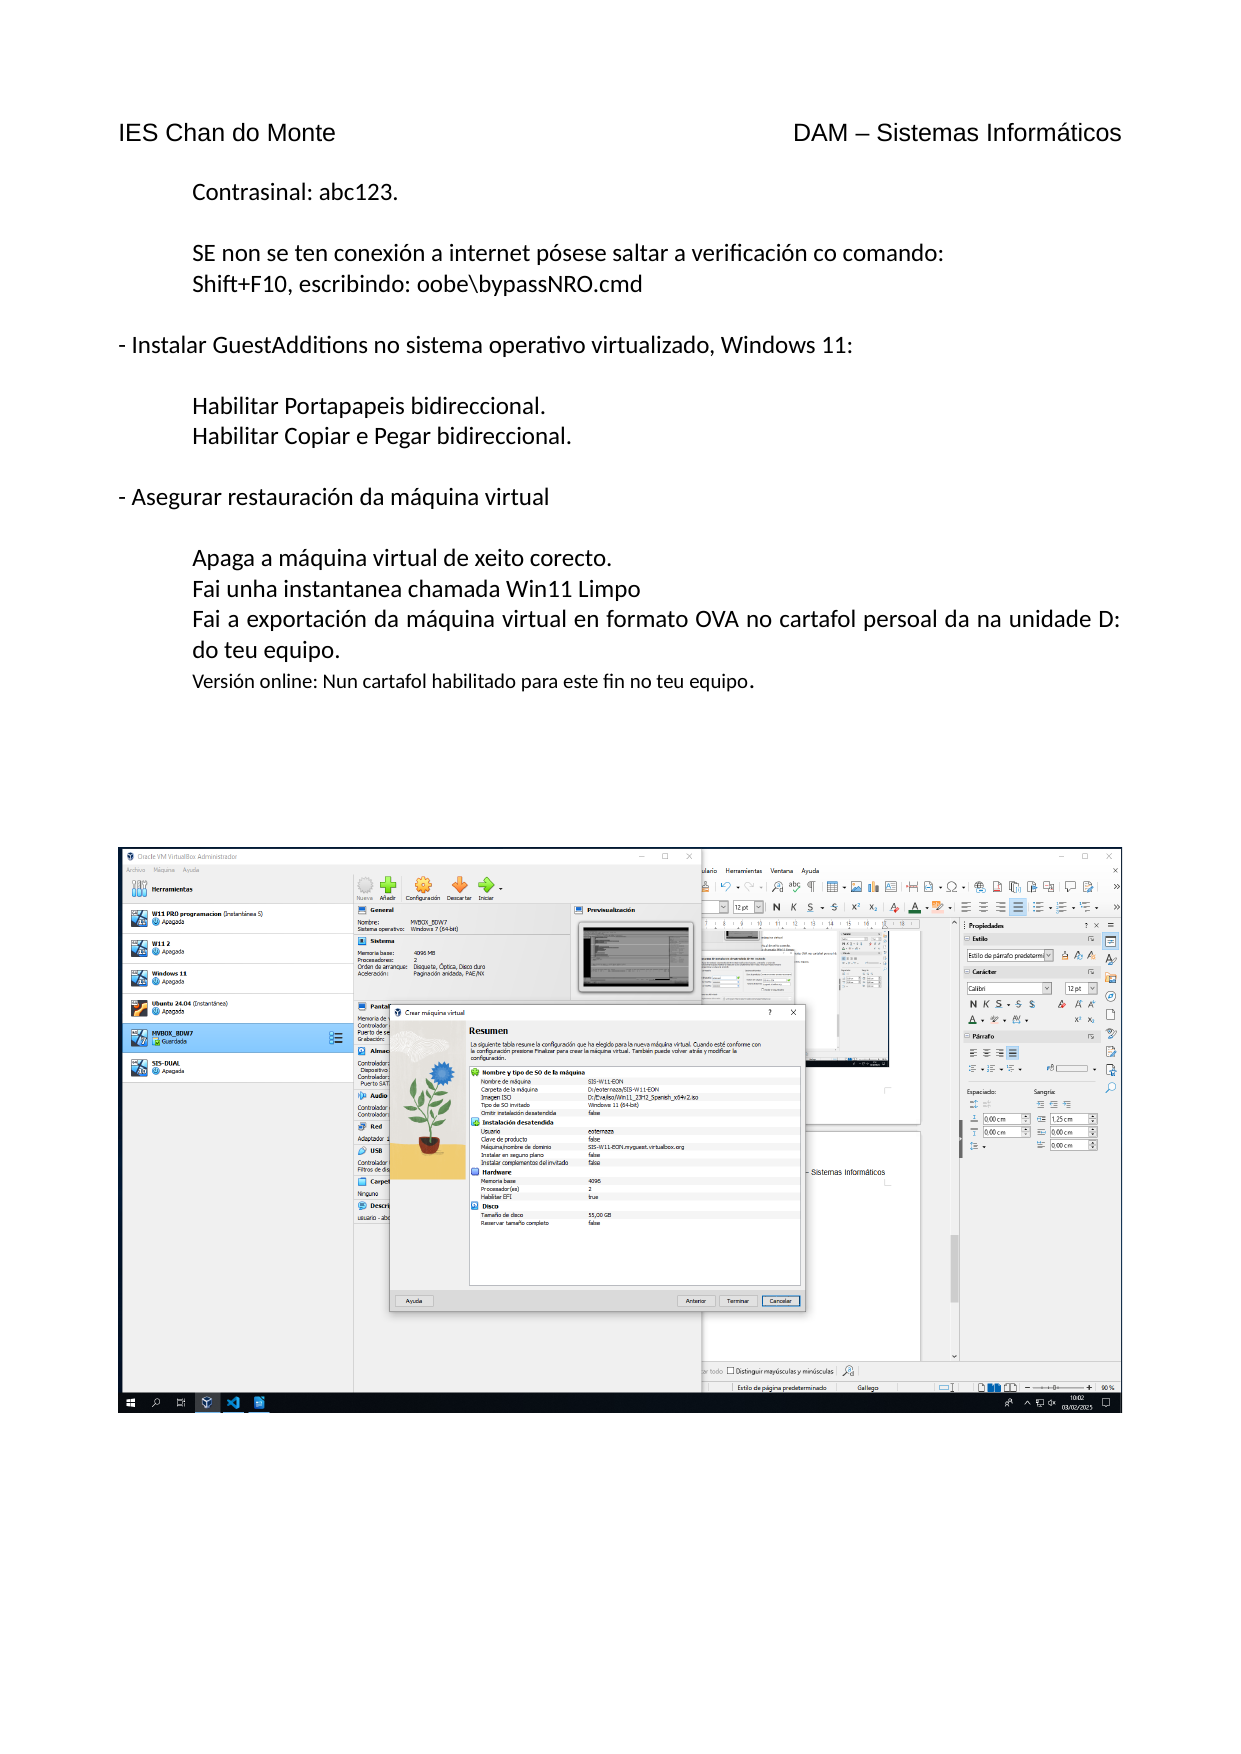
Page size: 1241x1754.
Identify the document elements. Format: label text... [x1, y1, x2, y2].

text Habilitar Portapapeis bidireccional. [192, 390, 1122, 421]
text Apaga a máquina virtual de xeito corecto. [192, 543, 1122, 573]
text - Asegurar restauración da máquina virtual [118, 482, 1122, 512]
text Habilitar Copiar e Pegar bidireccional. [192, 421, 1122, 451]
text - Instalar GuestAdditions no sistema operativo virtualizado, Windows 11: [118, 329, 1122, 359]
text Contrasinal: abc123. [192, 176, 1122, 207]
text Fai unha instantanea chamada Win11 Limpo [192, 573, 1122, 604]
text Fai a exportación da máquina virtual en formato OVA no cartafol persoal da na unidade D: do teu equipo. [192, 604, 1122, 665]
text SE non se ten conexión a internet pósese saltar a verificación co comando: [192, 237, 1122, 268]
picture [118, 847, 1123, 1413]
text Versión online: Nun cartafol habilitado para este fin no teu equipo. [192, 665, 1122, 695]
text Shift+F10, escribindo: oobe\bypassNRO.cmd [192, 268, 1122, 298]
